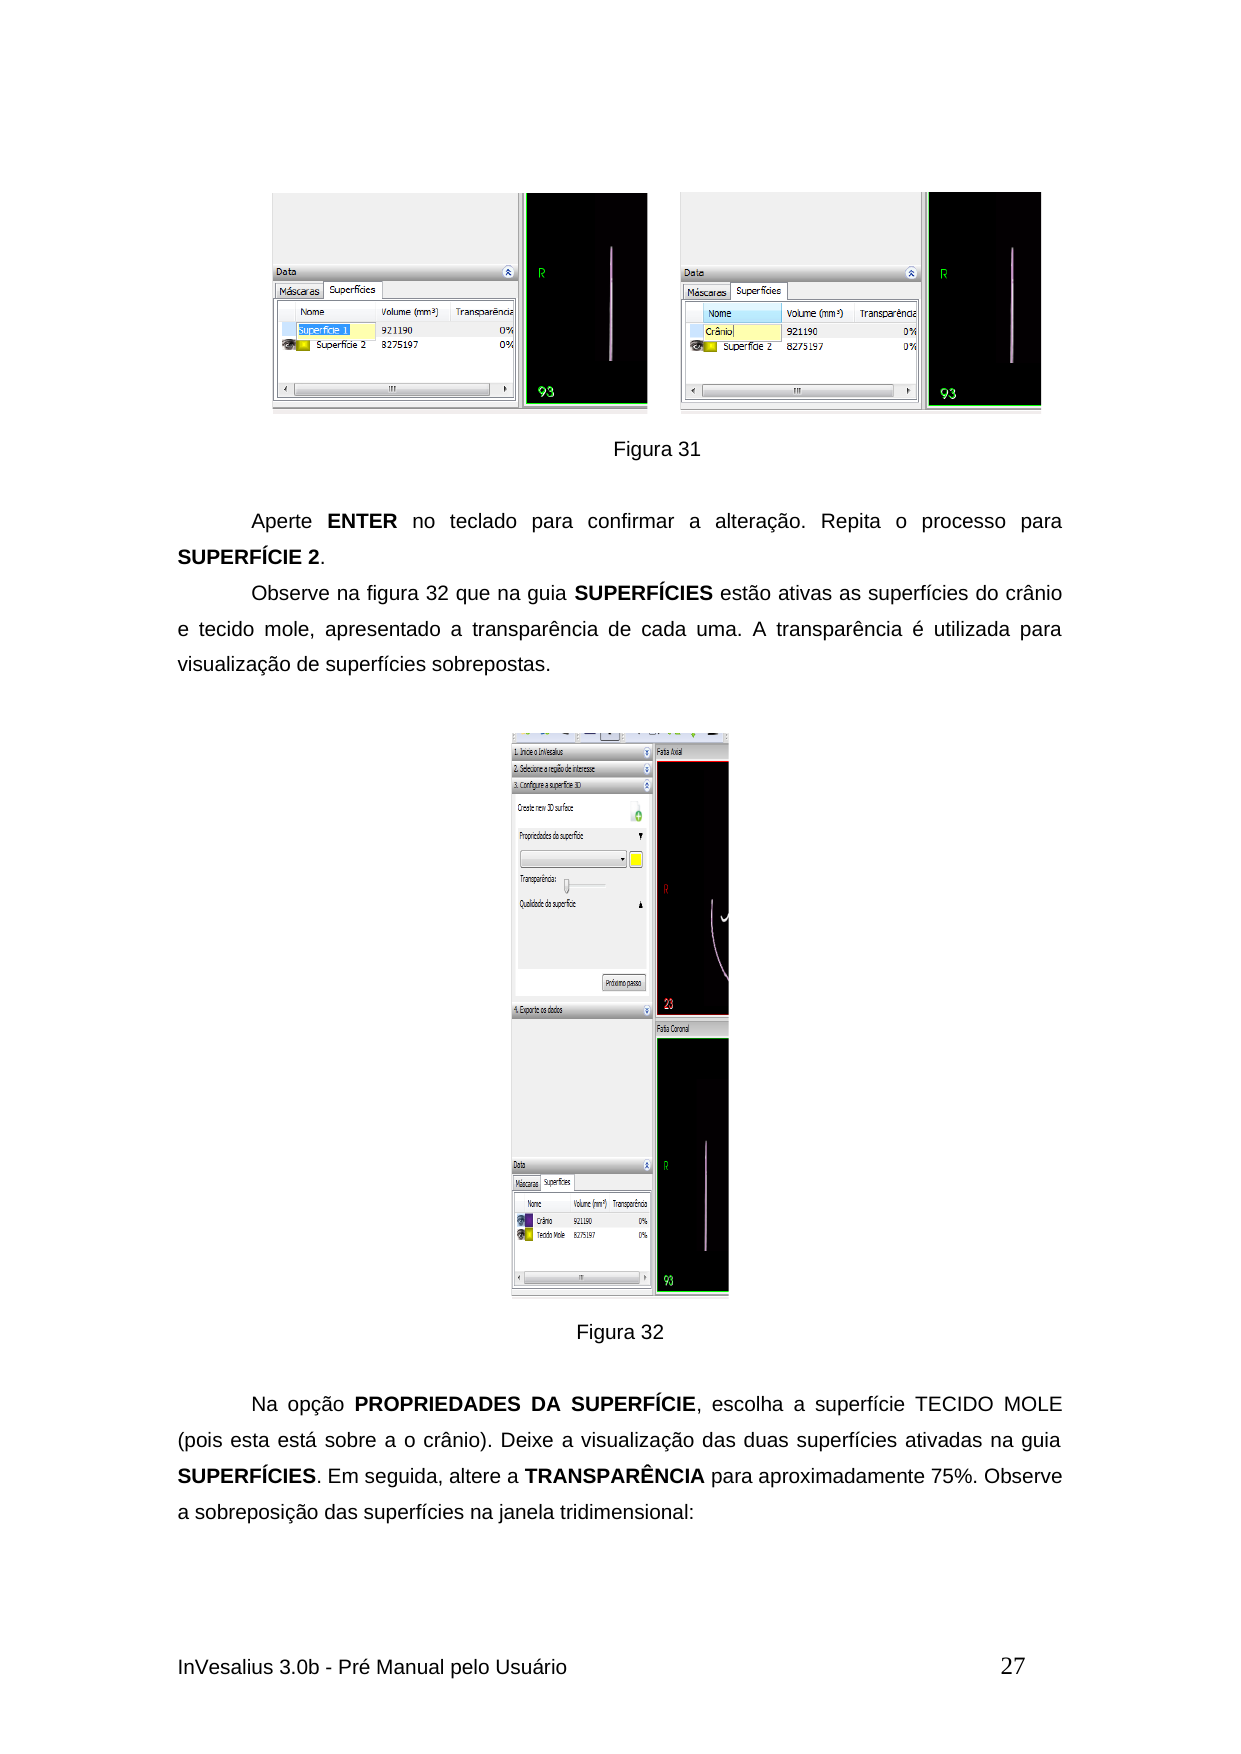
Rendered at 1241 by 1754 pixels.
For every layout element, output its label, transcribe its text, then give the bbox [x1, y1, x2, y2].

text Na opção PROPRIEDADES DA SUPERFÍCIE, escolha a superfície TECIDO MOLE (pois esta está sobre a o crânio). Deixe a visualização das duas superfícies ativadas na guia SUPERFÍCIES. Em seguida, altere a TRANSPARÊNCIA para aproximadamente 75%. Observe a sobreposição das superfícies na janela tridimensional: [177, 1392, 1063, 1523]
text Observe na figura 32 que na guia SUPERFÍCIES estão ativas as superfícies do crânio e tecido mole, apresentado a transparência de cada uma. A transparência é utilizada para visualização de superfícies sobrepostas. [177, 580, 1063, 676]
text Figura 31 [177, 437, 1063, 461]
text Aperte ENTER no teclado para confirmar a alteração. Repita o processo para SUPERFÍCIE 2. [177, 508, 1063, 568]
text Figura 32 [177, 1320, 1063, 1344]
